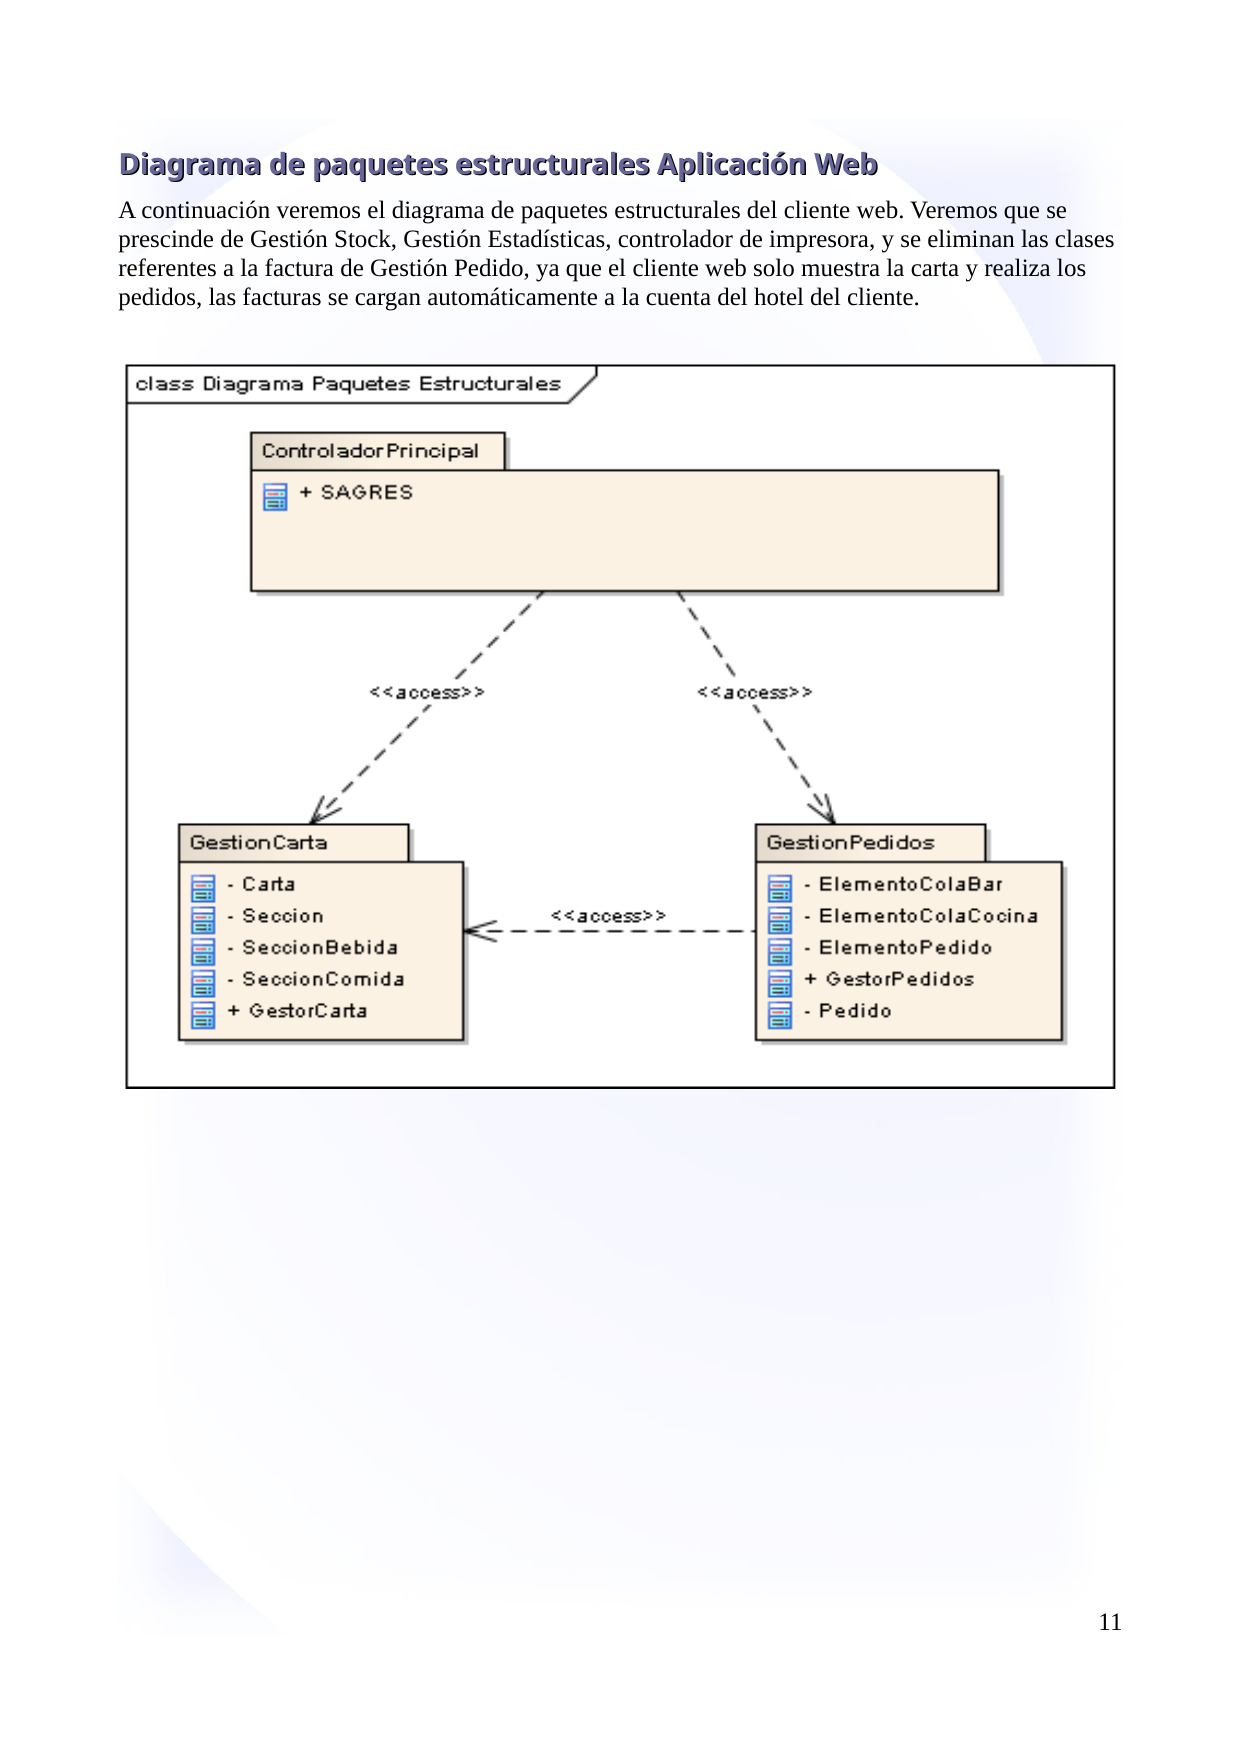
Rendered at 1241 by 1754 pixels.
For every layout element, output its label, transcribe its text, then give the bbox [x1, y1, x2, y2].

subtitle Diagrama de paquetes estructurales Aplicación Web [118, 143, 1122, 183]
text A continuación veremos el diagrama de paquetes estructurales del cliente web. Veremos que se prescinde de Gestión Stock, Gestión Estadísticas, controlador de impresora, y se eliminan las clases referentes a la factura de Gestión Pedido, ya que el cliente web solo muestra la carta y realiza los pedidos, las facturas se cargan automáticamente a la cuenta del hotel del cliente. [118, 195, 1122, 310]
picture [118, 183, 1122, 195]
picture [118, 118, 1122, 143]
picture [118, 310, 1122, 1636]
